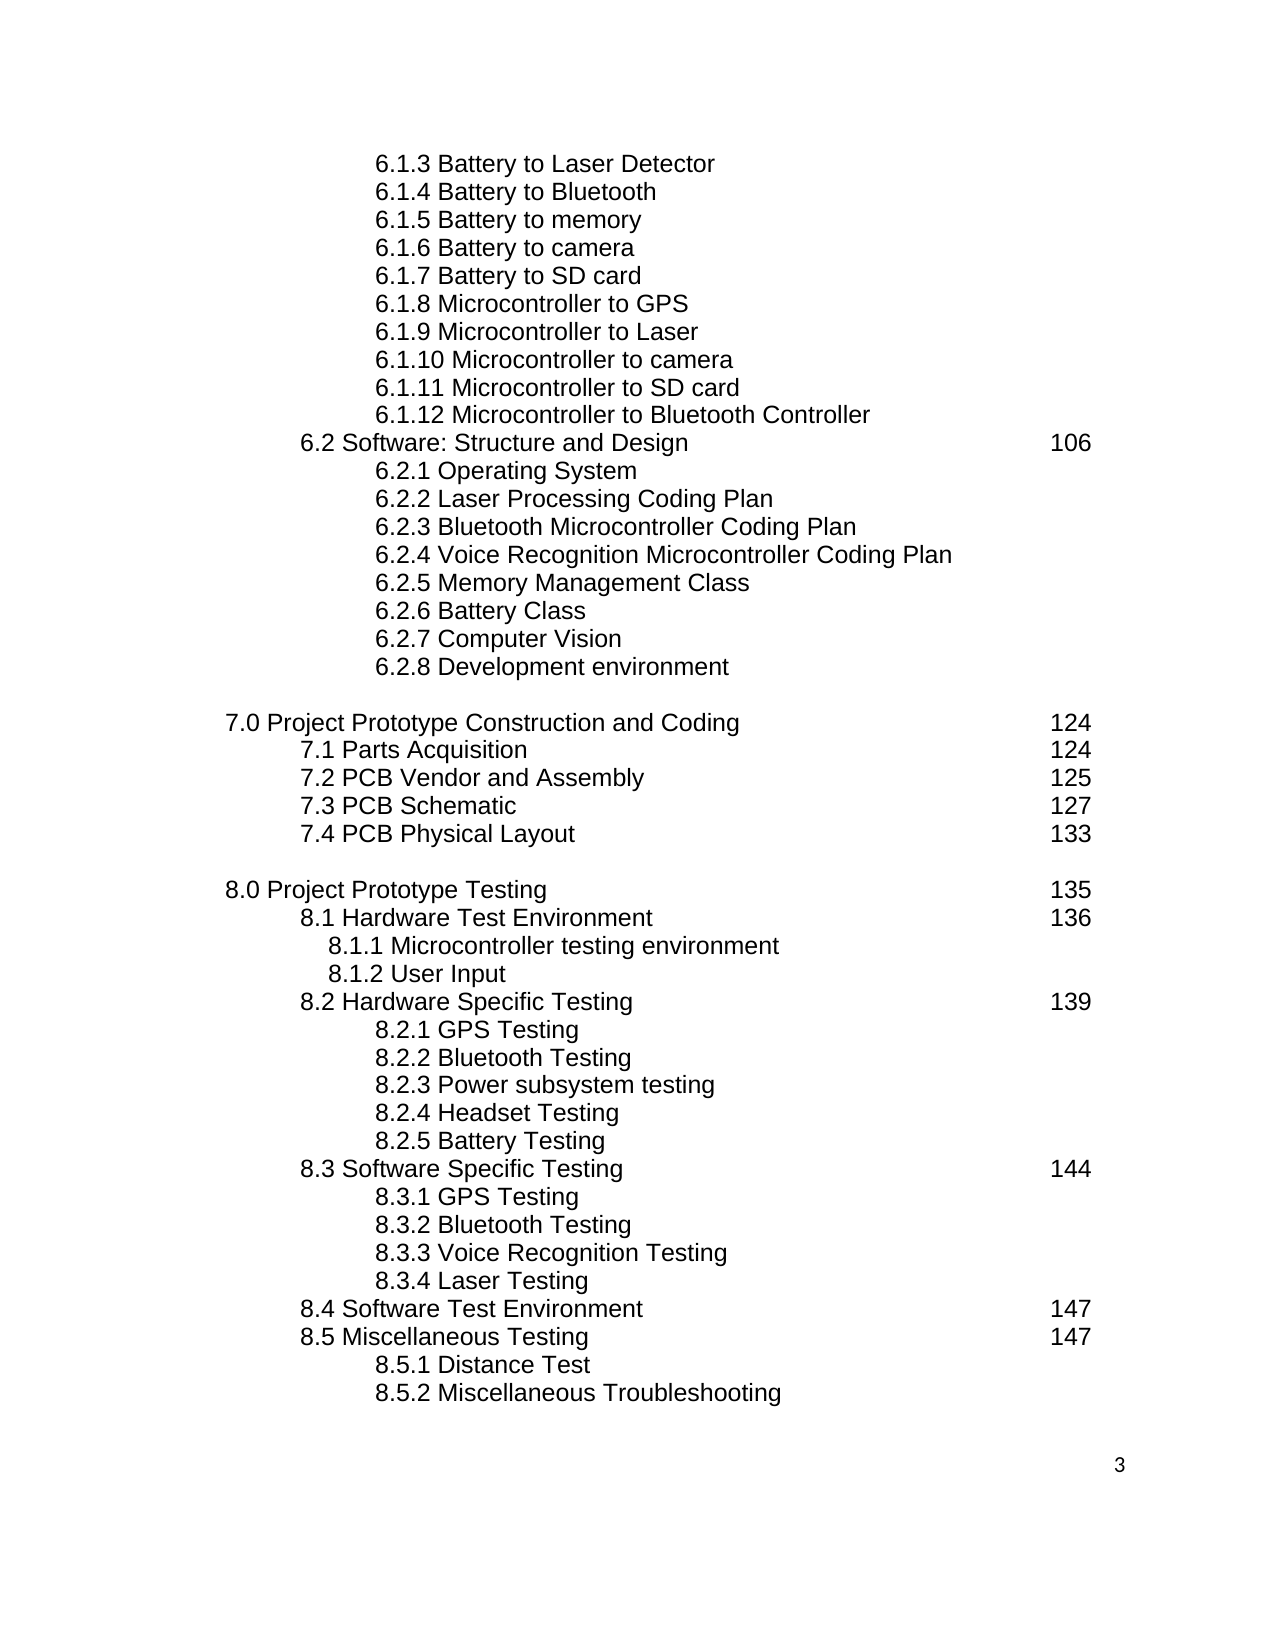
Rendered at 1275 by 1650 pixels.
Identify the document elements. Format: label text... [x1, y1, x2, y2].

text 8.1.2 User Input [225, 959, 1125, 987]
text 7.3 PCB Schematic 127 [225, 792, 1125, 820]
text 8.5.1 Distance Test [300, 1350, 1125, 1378]
text 6.1.10 Microcontroller to camera [300, 345, 1125, 373]
text 8.2.3 Power subsystem testing [300, 1071, 1125, 1099]
text 8.3 Software Specific Testing 144 [300, 1155, 1125, 1183]
text 8.2.4 Headset Testing [300, 1099, 1125, 1127]
text 7.0 Project Prototype Construction and Coding 124 [225, 708, 1125, 736]
text 6.2.2 Laser Processing Coding Plan [300, 485, 1125, 513]
text 6.2 Software: Structure and Design 106 [225, 429, 1125, 457]
text 8.5 Miscellaneous Testing 147 [300, 1322, 1125, 1350]
text 6.1.12 Microcontroller to Bluetooth Controller [300, 401, 1125, 429]
text 6.1.6 Battery to camera [300, 234, 1125, 262]
text 6.1.4 Battery to Bluetooth [300, 178, 1125, 206]
text 6.2.4 Voice Recognition Microcontroller Coding Plan [300, 541, 1125, 569]
text 6.1.5 Battery to memory [300, 206, 1125, 234]
text 6.1.7 Battery to SD card [300, 262, 1125, 289]
text 8.3.4 Laser Testing [300, 1267, 1125, 1294]
text 8.2.5 Battery Testing [300, 1127, 1125, 1155]
text 6.2.3 Bluetooth Microcontroller Coding Plan [300, 513, 1125, 541]
text 8.4 Software Test Environment 147 [300, 1294, 1125, 1322]
text 6.2.6 Battery Class [300, 597, 1125, 624]
text 8.3.2 Bluetooth Testing [300, 1211, 1125, 1239]
text 8.2 Hardware Specific Testing 139 [225, 987, 1125, 1015]
text 8.1 Hardware Test Environment 136 [225, 904, 1125, 932]
text 8.1.1 Microcontroller testing environment [225, 932, 1125, 959]
text 8.2.2 Bluetooth Testing [300, 1043, 1125, 1071]
text 8.5.2 Miscellaneous Troubleshooting [300, 1378, 1125, 1406]
text 7.1 Parts Acquisition 124 [225, 736, 1125, 764]
text 6.1.11 Microcontroller to SD card [300, 373, 1125, 401]
text 7.2 PCB Vendor and Assembly 125 [225, 764, 1125, 792]
text 6.1.3 Battery to Laser Detector [300, 150, 1125, 178]
text 7.4 PCB Physical Layout 133 [225, 820, 1125, 848]
text 6.1.8 Microcontroller to GPS [300, 289, 1125, 317]
text 6.2.5 Memory Management Class [300, 569, 1125, 597]
text 6.2.1 Operating System [300, 457, 1125, 485]
text 8.0 Project Prototype Testing 135 [225, 876, 1125, 904]
text 8.3.1 GPS Testing [300, 1183, 1125, 1211]
text 6.1.9 Microcontroller to Laser [300, 317, 1125, 345]
text 6.2.7 Computer Vision [300, 624, 1125, 652]
text 6.2.8 Development environment [300, 652, 1125, 680]
text 8.3.3 Voice Recognition Testing [300, 1239, 1125, 1267]
text 8.2.1 GPS Testing [300, 1015, 1125, 1043]
